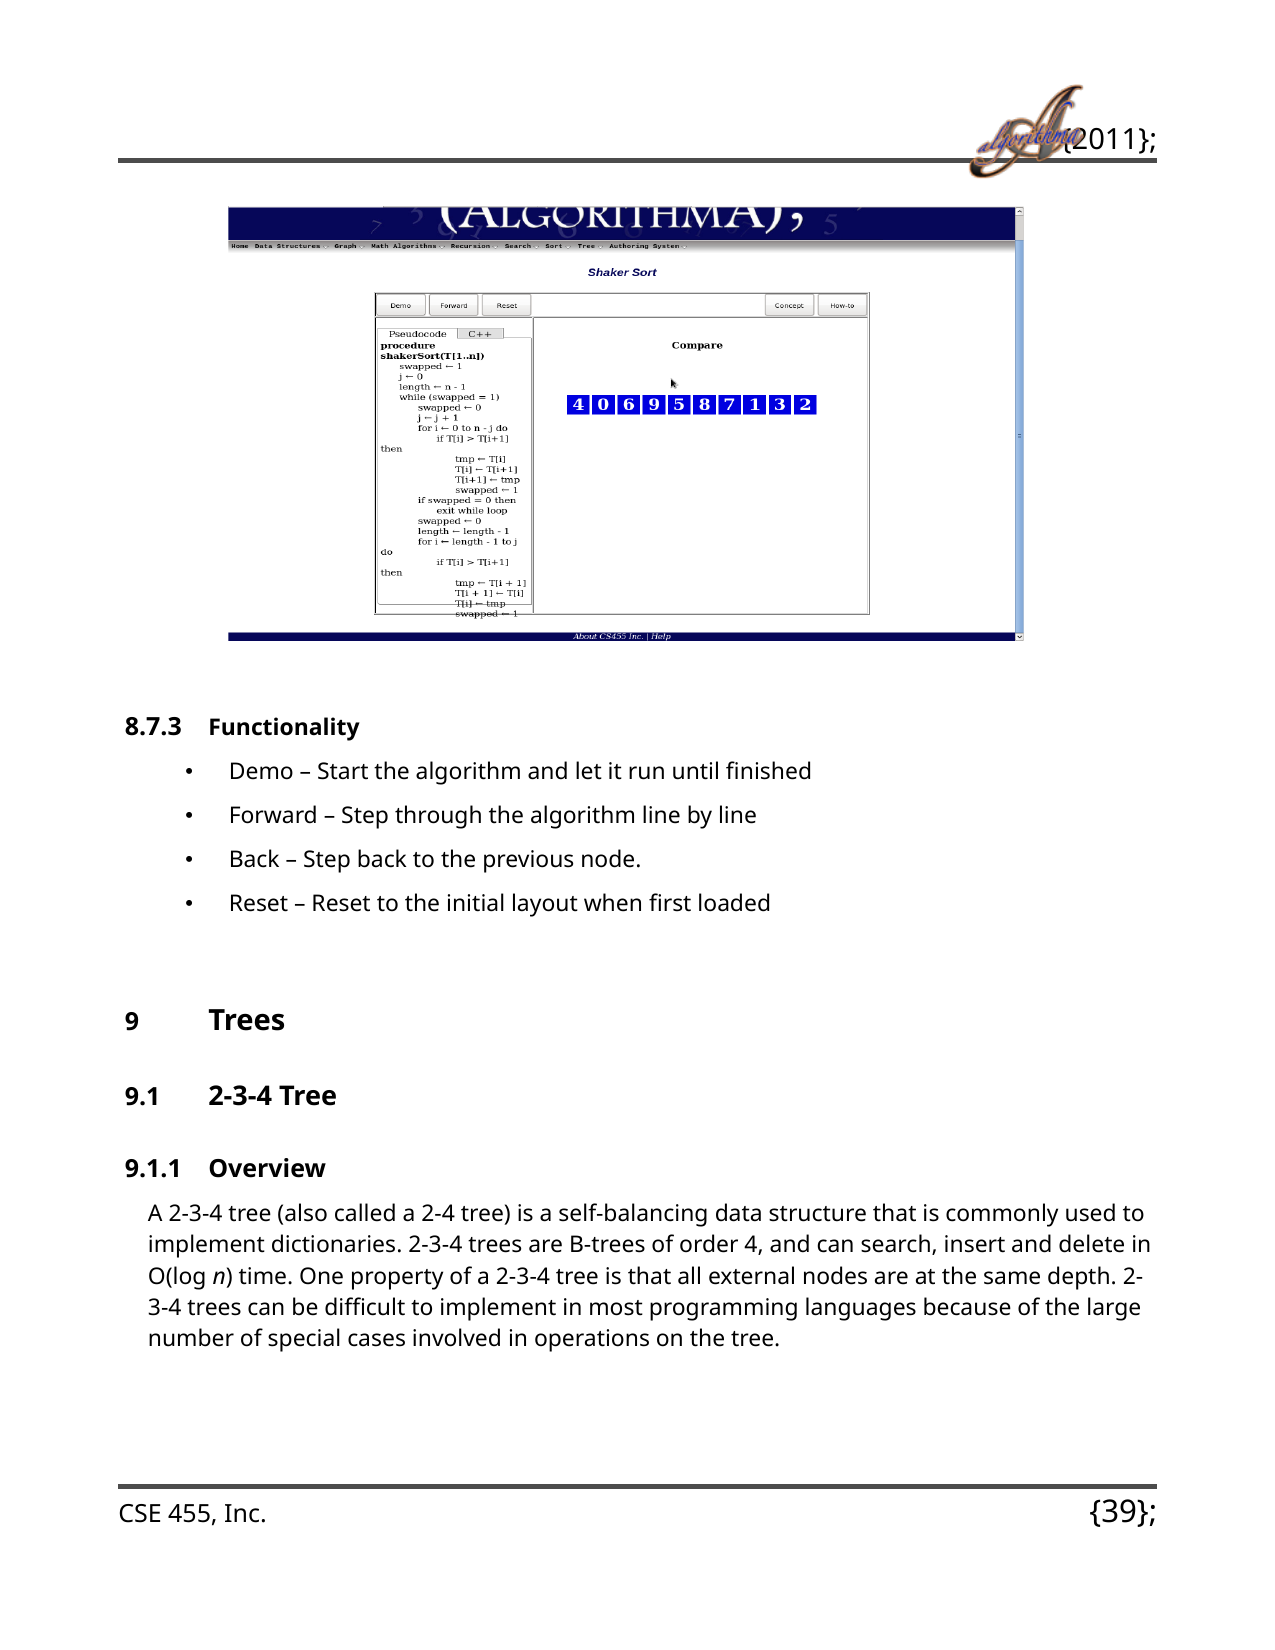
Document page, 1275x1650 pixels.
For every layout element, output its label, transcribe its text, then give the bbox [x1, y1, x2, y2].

picture [966, 83, 1087, 180]
picture [228, 206, 1024, 641]
list Forward – Step through the algorithm line by line [185, 799, 1157, 830]
subtitle Overview [118, 1151, 1157, 1185]
subtitle Functionality [118, 709, 1157, 743]
text A 2-3-4 tree (also called a 2-4 tree) is a self-balancing data structure that is commonly used to implement dictionaries. 2-3-4 trees are B-trees of order 4, and can search, insert and delete in O(log n) time. One property of a 2-3-4 tree is that all external nodes are at the same depth. 2-3-4 trees can be difficult to implement in most programming languages because of the large number of special cases involved in operations on the tree. [148, 1197, 1157, 1353]
subtitle Trees [118, 999, 1157, 1039]
list Demo – Start the algorithm and let it run until finished [185, 755, 1157, 787]
list Back – Step back to the previous node. [185, 843, 1157, 874]
subtitle 2-3-4 Tree [118, 1076, 1157, 1113]
list Reset – Reset to the initial layout when first loaded [185, 887, 1157, 918]
